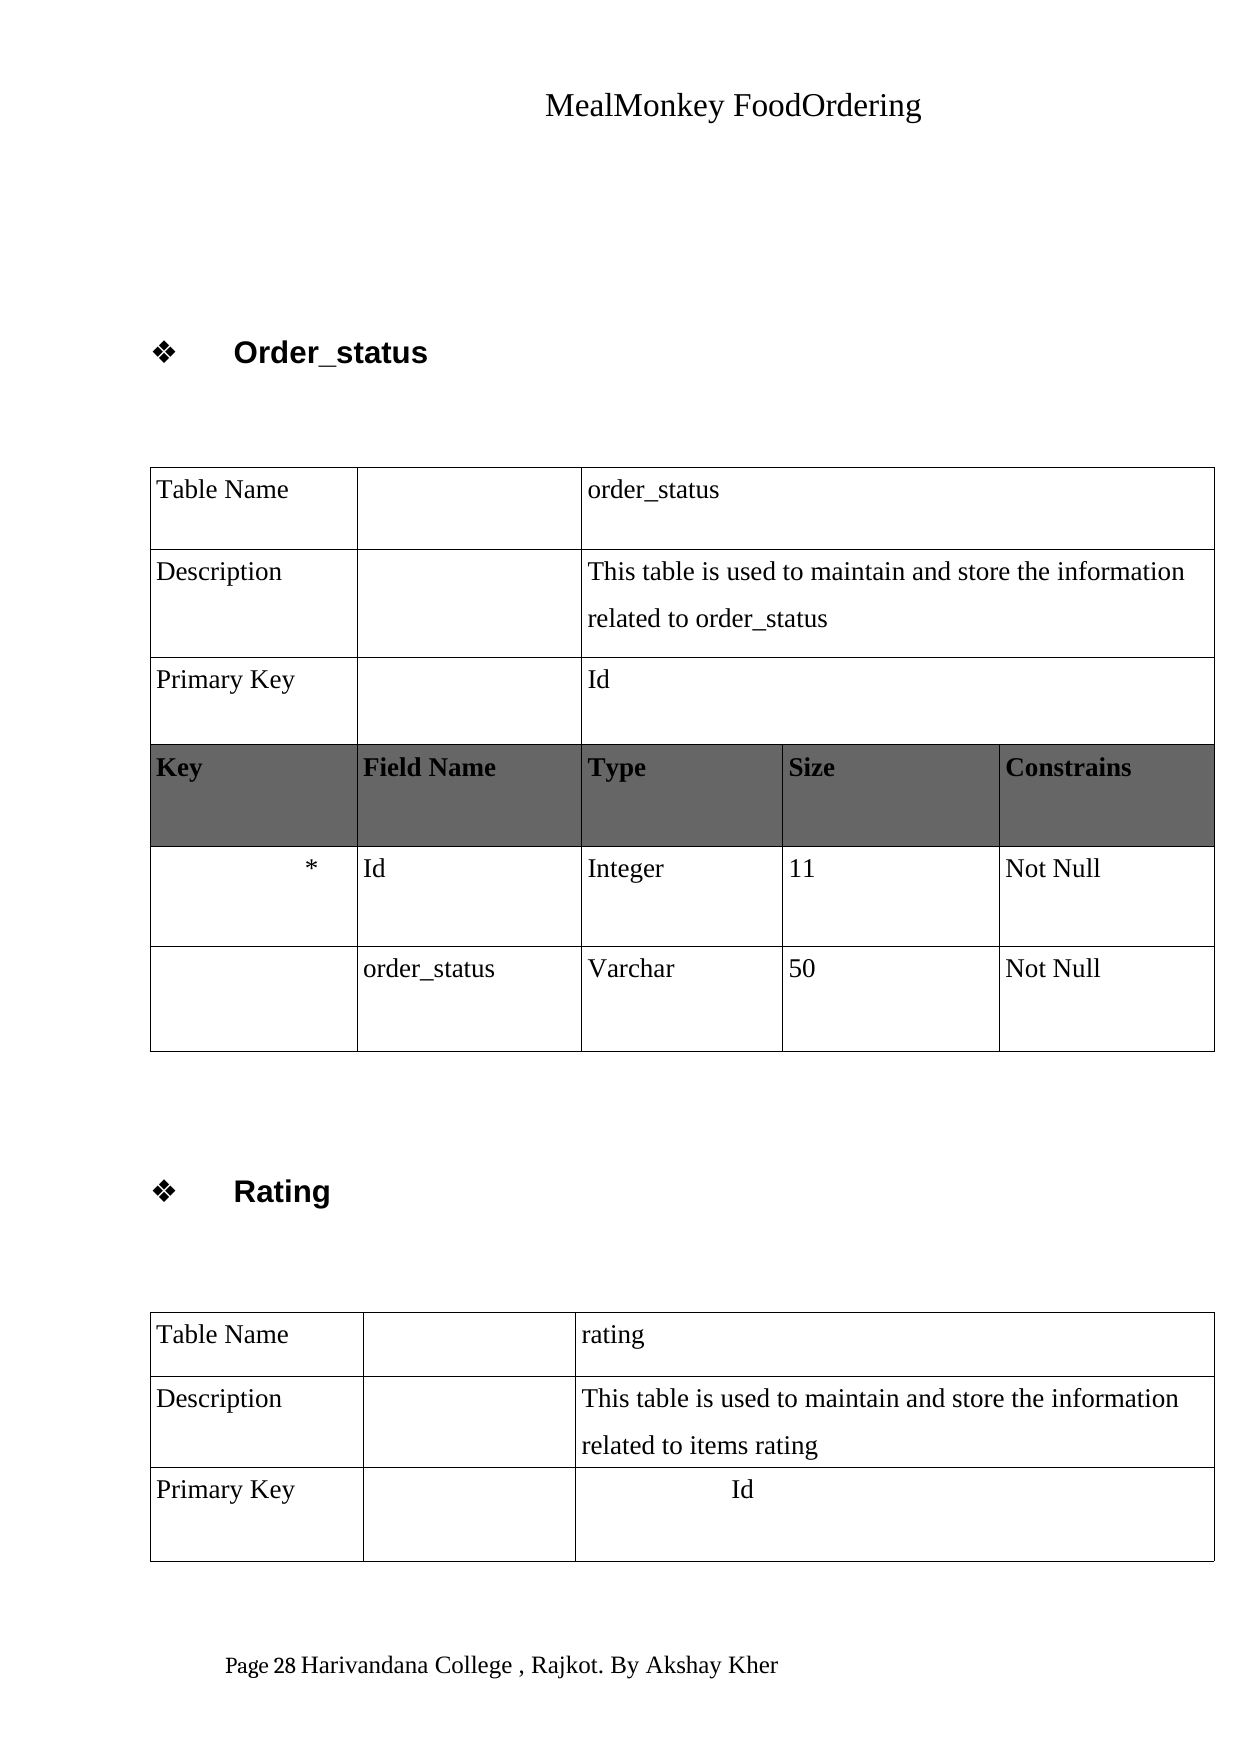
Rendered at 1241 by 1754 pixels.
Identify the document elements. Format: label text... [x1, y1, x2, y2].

table_cell [358, 658, 581, 744]
table_cell Type [582, 745, 782, 846]
table_cell Id [582, 658, 1214, 744]
table_cell This table is used to maintain and store the information related to items rating [576, 1377, 1214, 1467]
table_cell [364, 1377, 575, 1467]
table_cell Not Null [1000, 947, 1214, 1051]
table_cell 50 [783, 947, 999, 1051]
table_header [364, 1313, 575, 1376]
table_header Table Name [151, 468, 357, 549]
table_cell Field Name [358, 745, 581, 846]
table_cell Varchar [582, 947, 782, 1051]
table_cell Constrains [1000, 745, 1214, 846]
table_cell Description [151, 550, 357, 657]
table_cell order_status [358, 947, 581, 1051]
table_cell [151, 947, 357, 1051]
table_cell Size [783, 745, 999, 846]
table_cell Key [151, 745, 357, 846]
table_cell Primary Key [151, 1468, 363, 1561]
text ❖ Rating [150, 1169, 1214, 1212]
table_cell Id [358, 847, 581, 946]
table_header Table Name [151, 1313, 363, 1376]
table_header order_status [582, 468, 1214, 549]
table_cell * [151, 847, 357, 946]
table_cell Primary Key [151, 658, 357, 744]
text ❖ Order_status [150, 330, 1214, 373]
table_cell 11 [783, 847, 999, 946]
table_cell Not Null [1000, 847, 1214, 946]
table_cell This table is used to maintain and store the information related to order_status [582, 550, 1214, 657]
table_header [358, 468, 581, 549]
table_cell Id [576, 1468, 1214, 1561]
table_cell [358, 550, 581, 657]
table_header rating [576, 1313, 1214, 1376]
table_cell Description [151, 1377, 363, 1467]
table_cell Integer [582, 847, 782, 946]
table_cell [364, 1468, 575, 1561]
